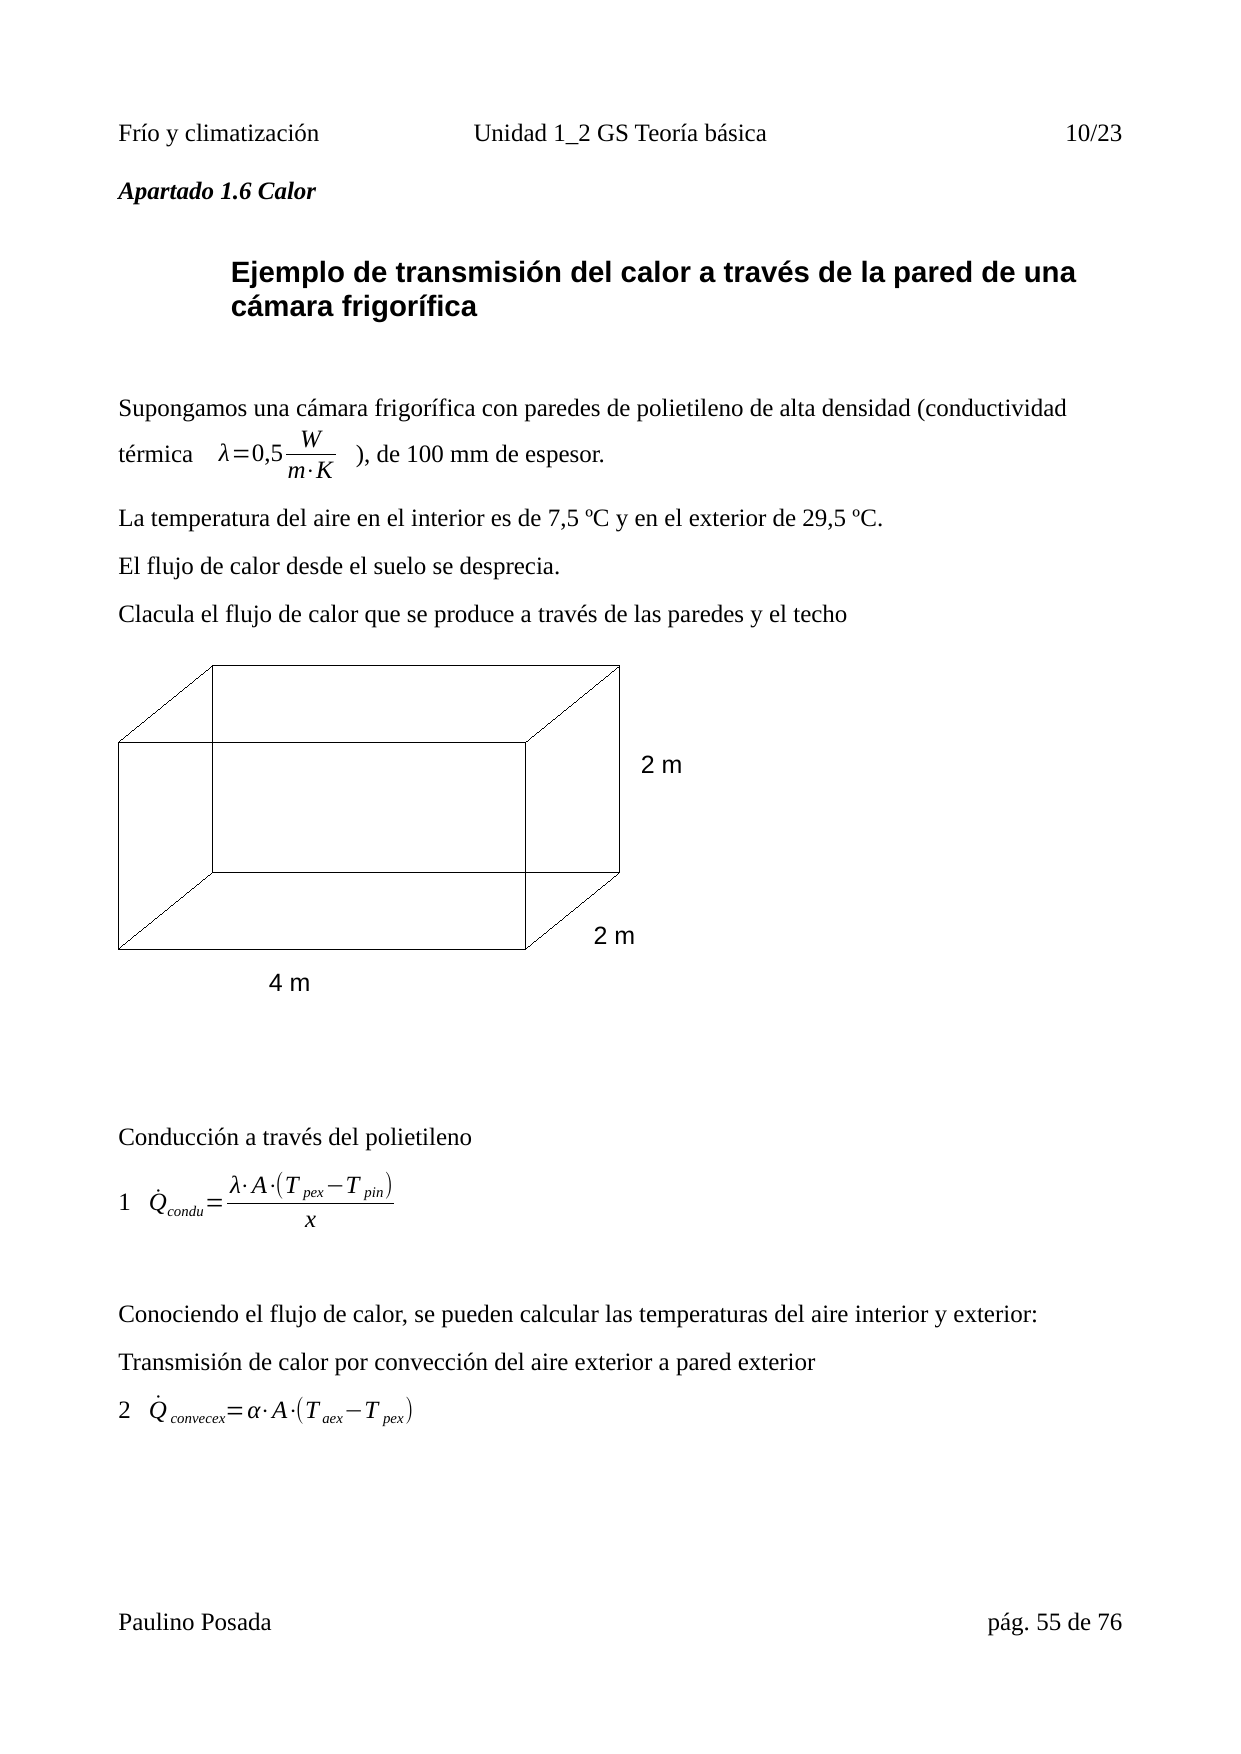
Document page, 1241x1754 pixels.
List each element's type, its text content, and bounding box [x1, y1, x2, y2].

text La temperatura del aire en el interior es de 7,5 ºC y en el exterior de 29,5 ºC. [118, 503, 1122, 532]
text El flujo de calor desde el suelo se desprecia. [118, 551, 1122, 580]
text 1 [118, 1170, 1122, 1233]
text Supongamos una cámara frigorífica con paredes de polietileno de alta densidad (conductividad térmica ), de 100 mm de espesor. [118, 393, 1122, 484]
text Apartado 1.6 Calor [118, 176, 1122, 205]
subtitle Ejemplo de transmisión del calor a través de la pared de una cámara frigorífica [118, 255, 1122, 322]
text Conociendo el flujo de calor, se pueden calcular las temperaturas del aire interior y exterior: [118, 1299, 1122, 1328]
text Transmisión de calor por convección del aire exterior a pared exterior [118, 1347, 1122, 1376]
text Conducción a través del polietileno [118, 1122, 1122, 1151]
text Clacula el flujo de calor que se produce a través de las paredes y el techo [118, 599, 1122, 627]
text 2 [118, 1395, 1122, 1427]
